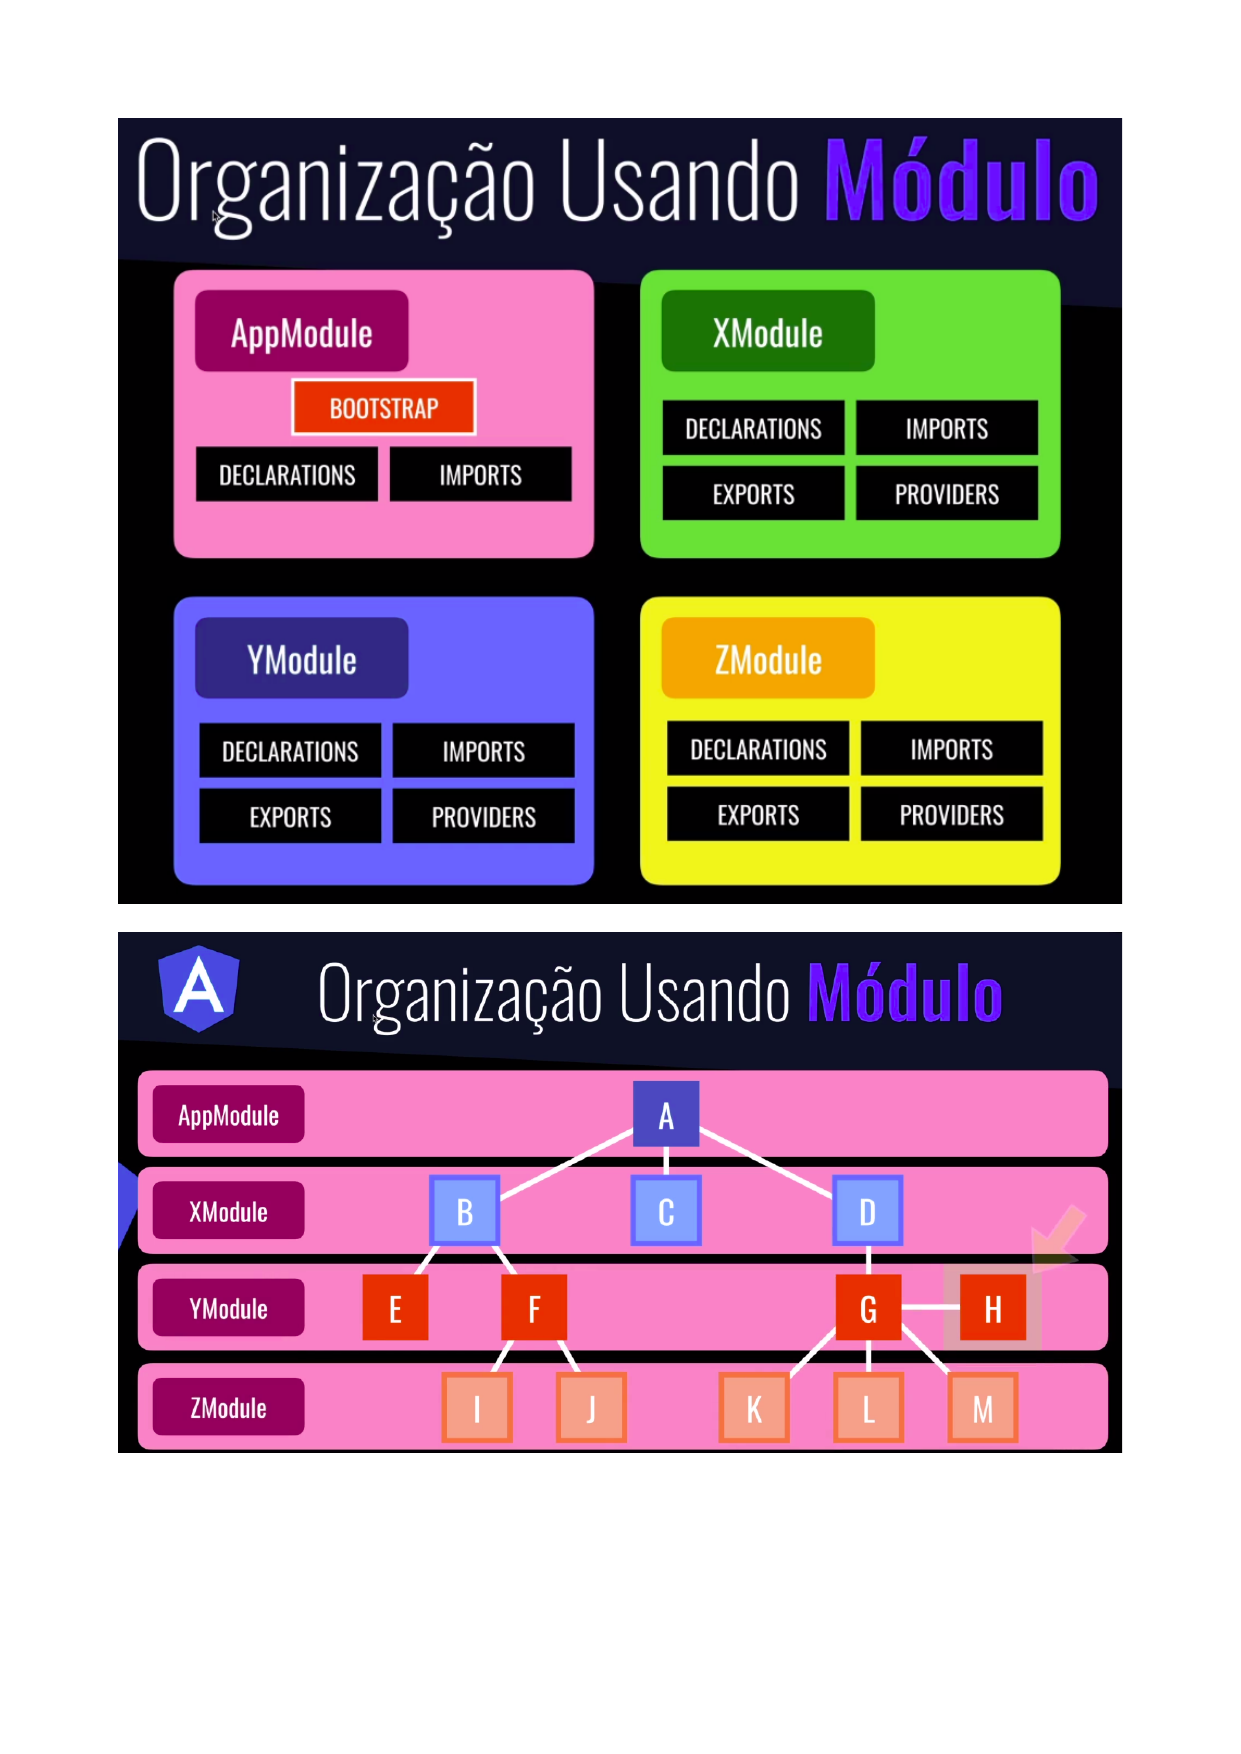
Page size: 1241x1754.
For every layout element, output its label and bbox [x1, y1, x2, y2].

picture [118, 932, 1123, 1453]
picture [118, 118, 1123, 904]
